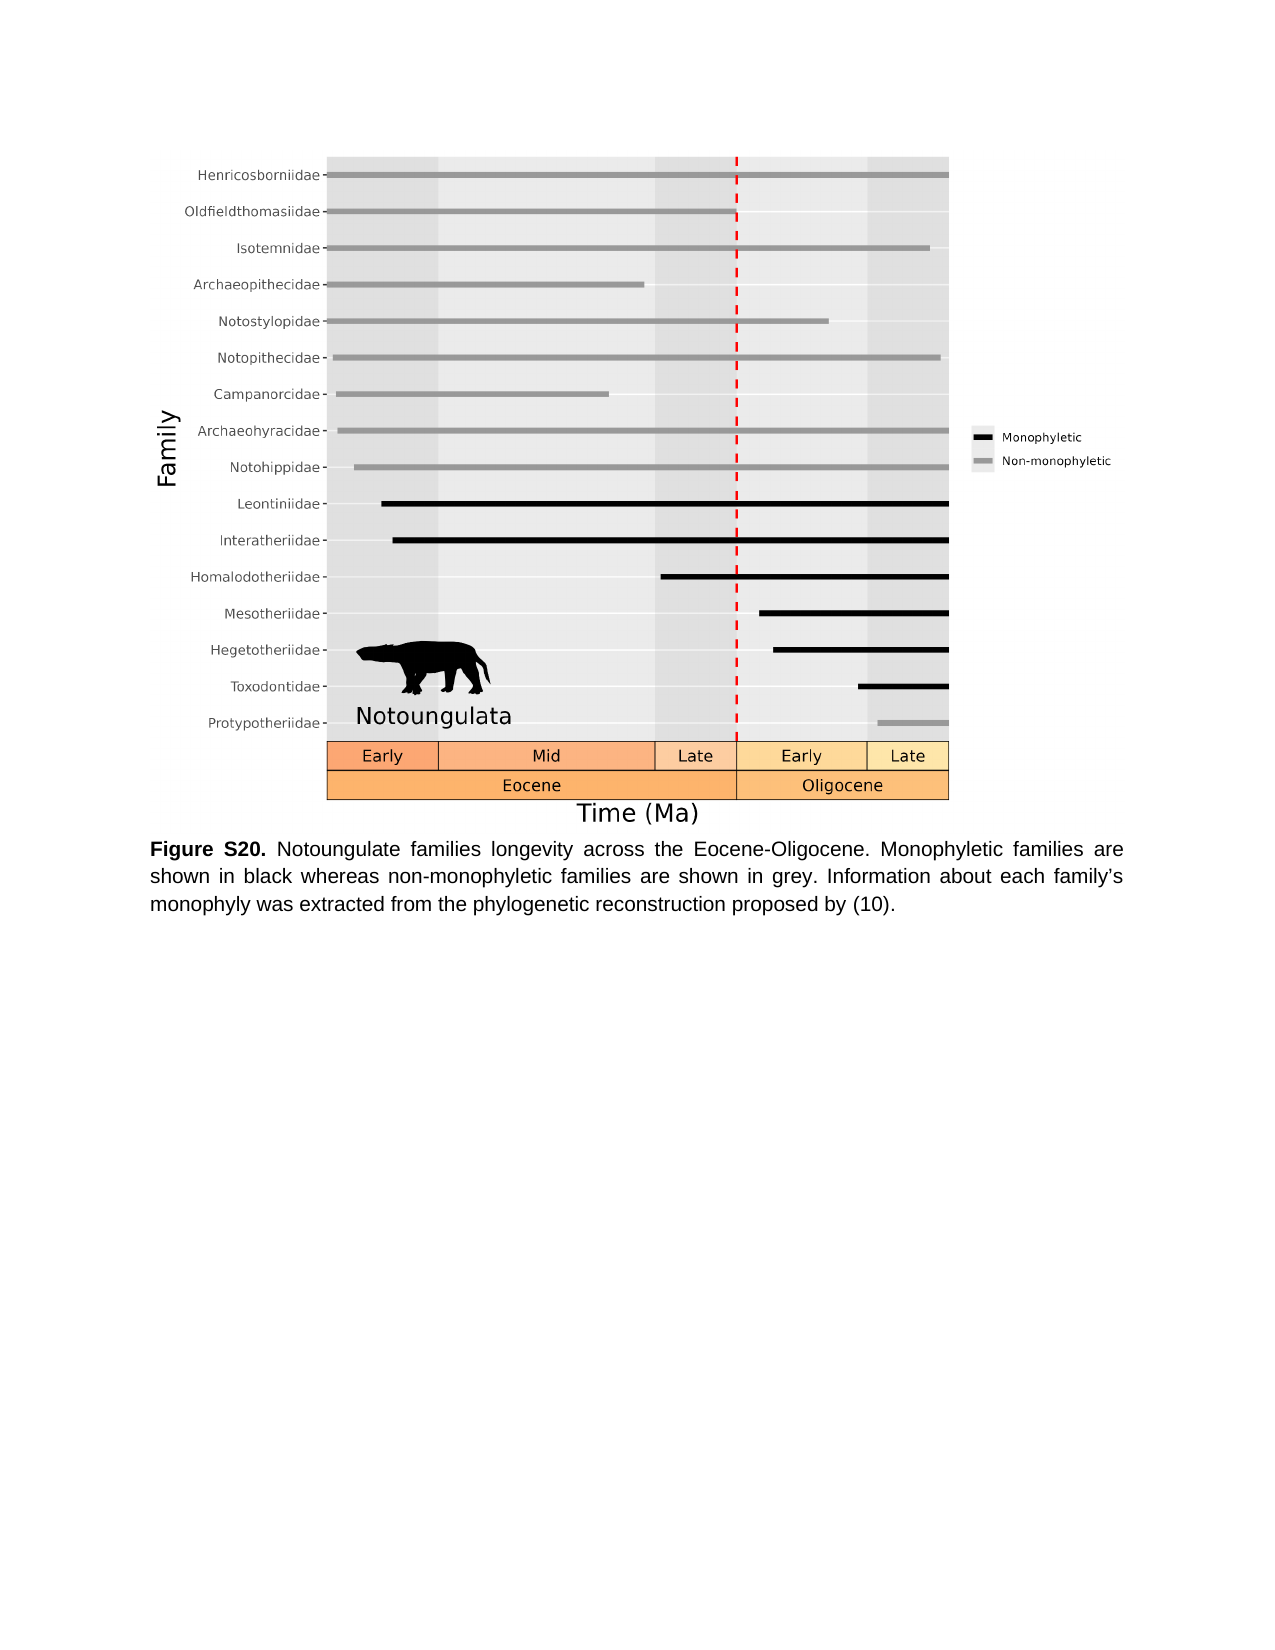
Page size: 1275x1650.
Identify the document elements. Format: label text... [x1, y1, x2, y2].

picture [150, 150, 1125, 834]
text Figure S20. Notoungulate families longevity across the Eocene-Oligocene. Monophyletic families are shown in black whereas non-monophyletic families are shown in grey. Information about each family’s monophyly was extracted from the phylogenetic reconstruction proposed by (10). [150, 834, 1125, 916]
